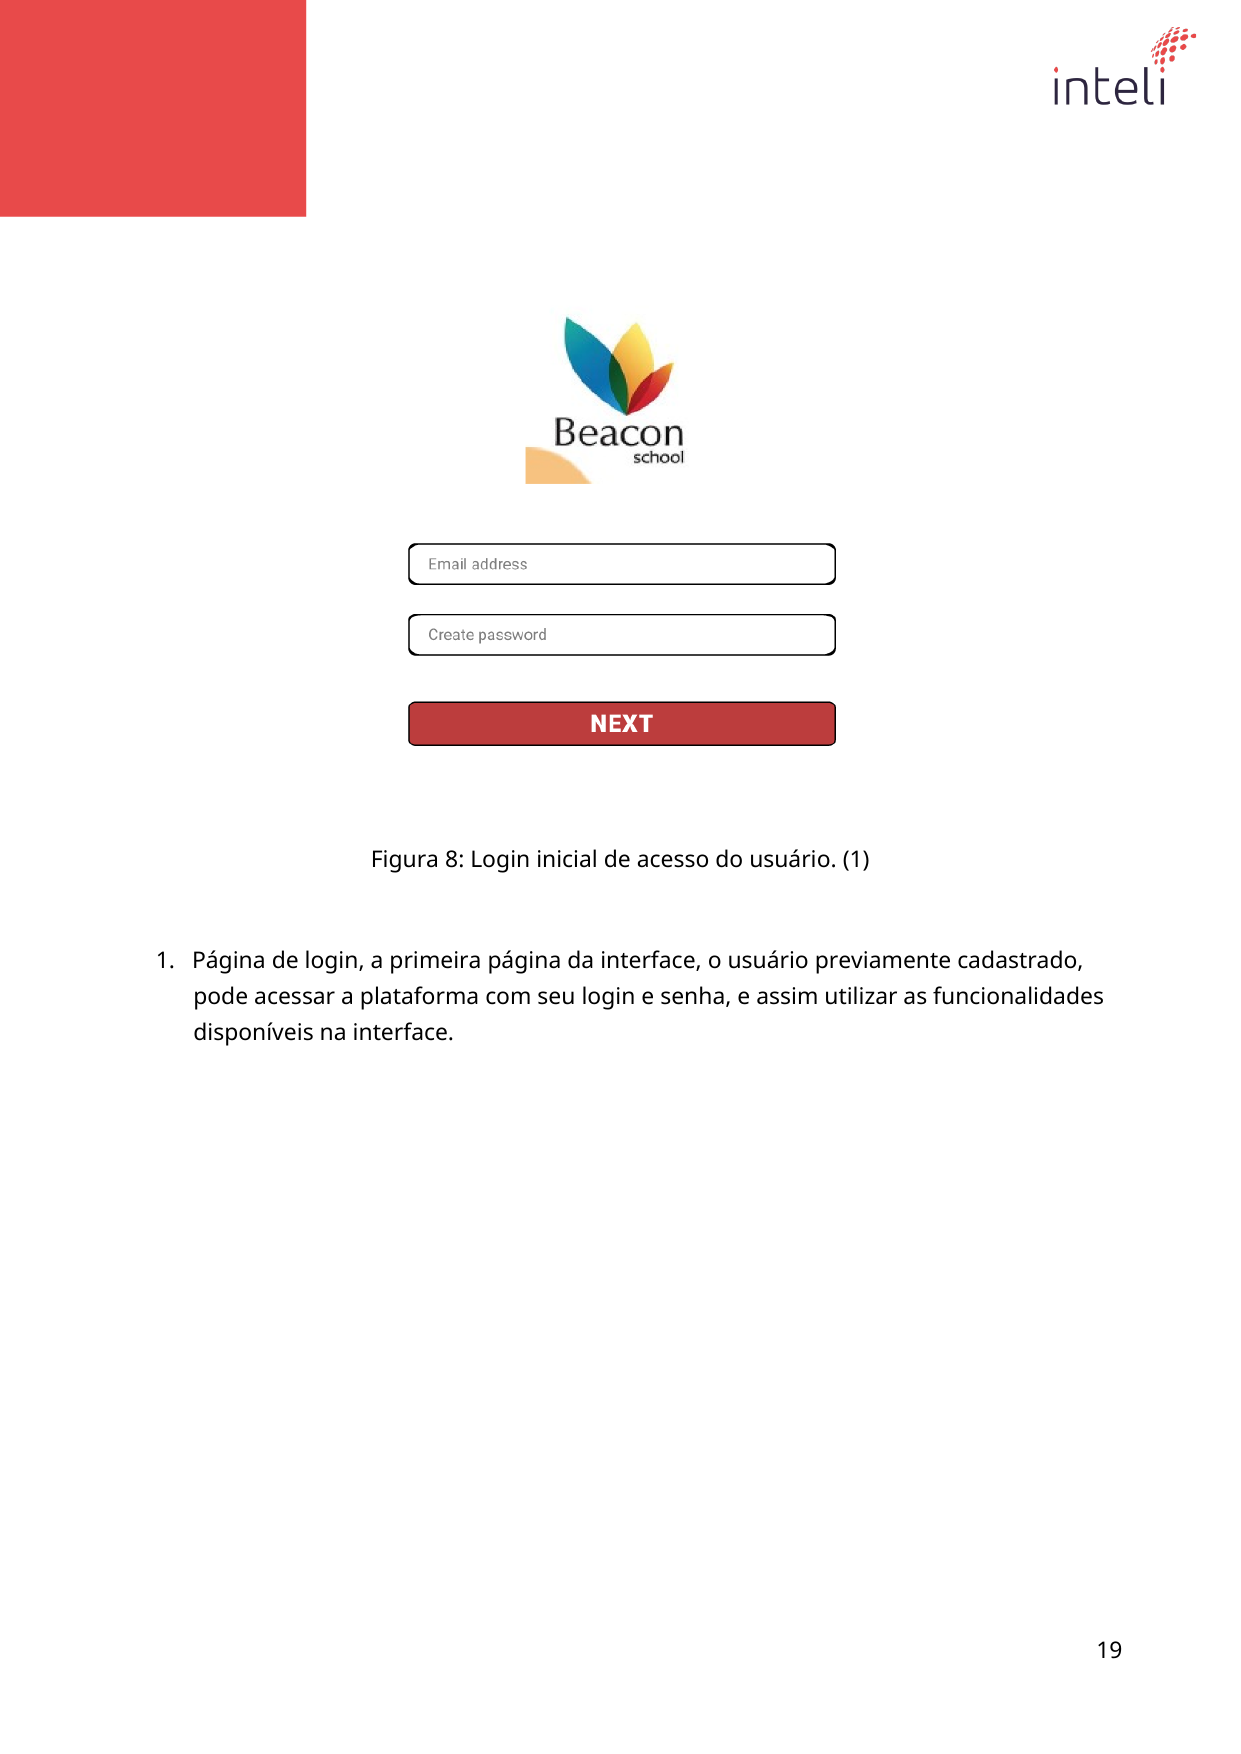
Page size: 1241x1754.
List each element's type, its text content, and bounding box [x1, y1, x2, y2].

picture [149, 246, 1092, 822]
picture [1054, 27, 1197, 105]
picture [0, 0, 307, 217]
text Figura 8: Login inicial de acesso do usuário. (1) [118, 843, 1122, 874]
list Página de login, a primeira página da interface, o usuário previamente cadastrado, pode acessar a plataforma com seu login e senha, e assim utilizar as funcionalidades disponíveis na interface. [156, 944, 1122, 1047]
